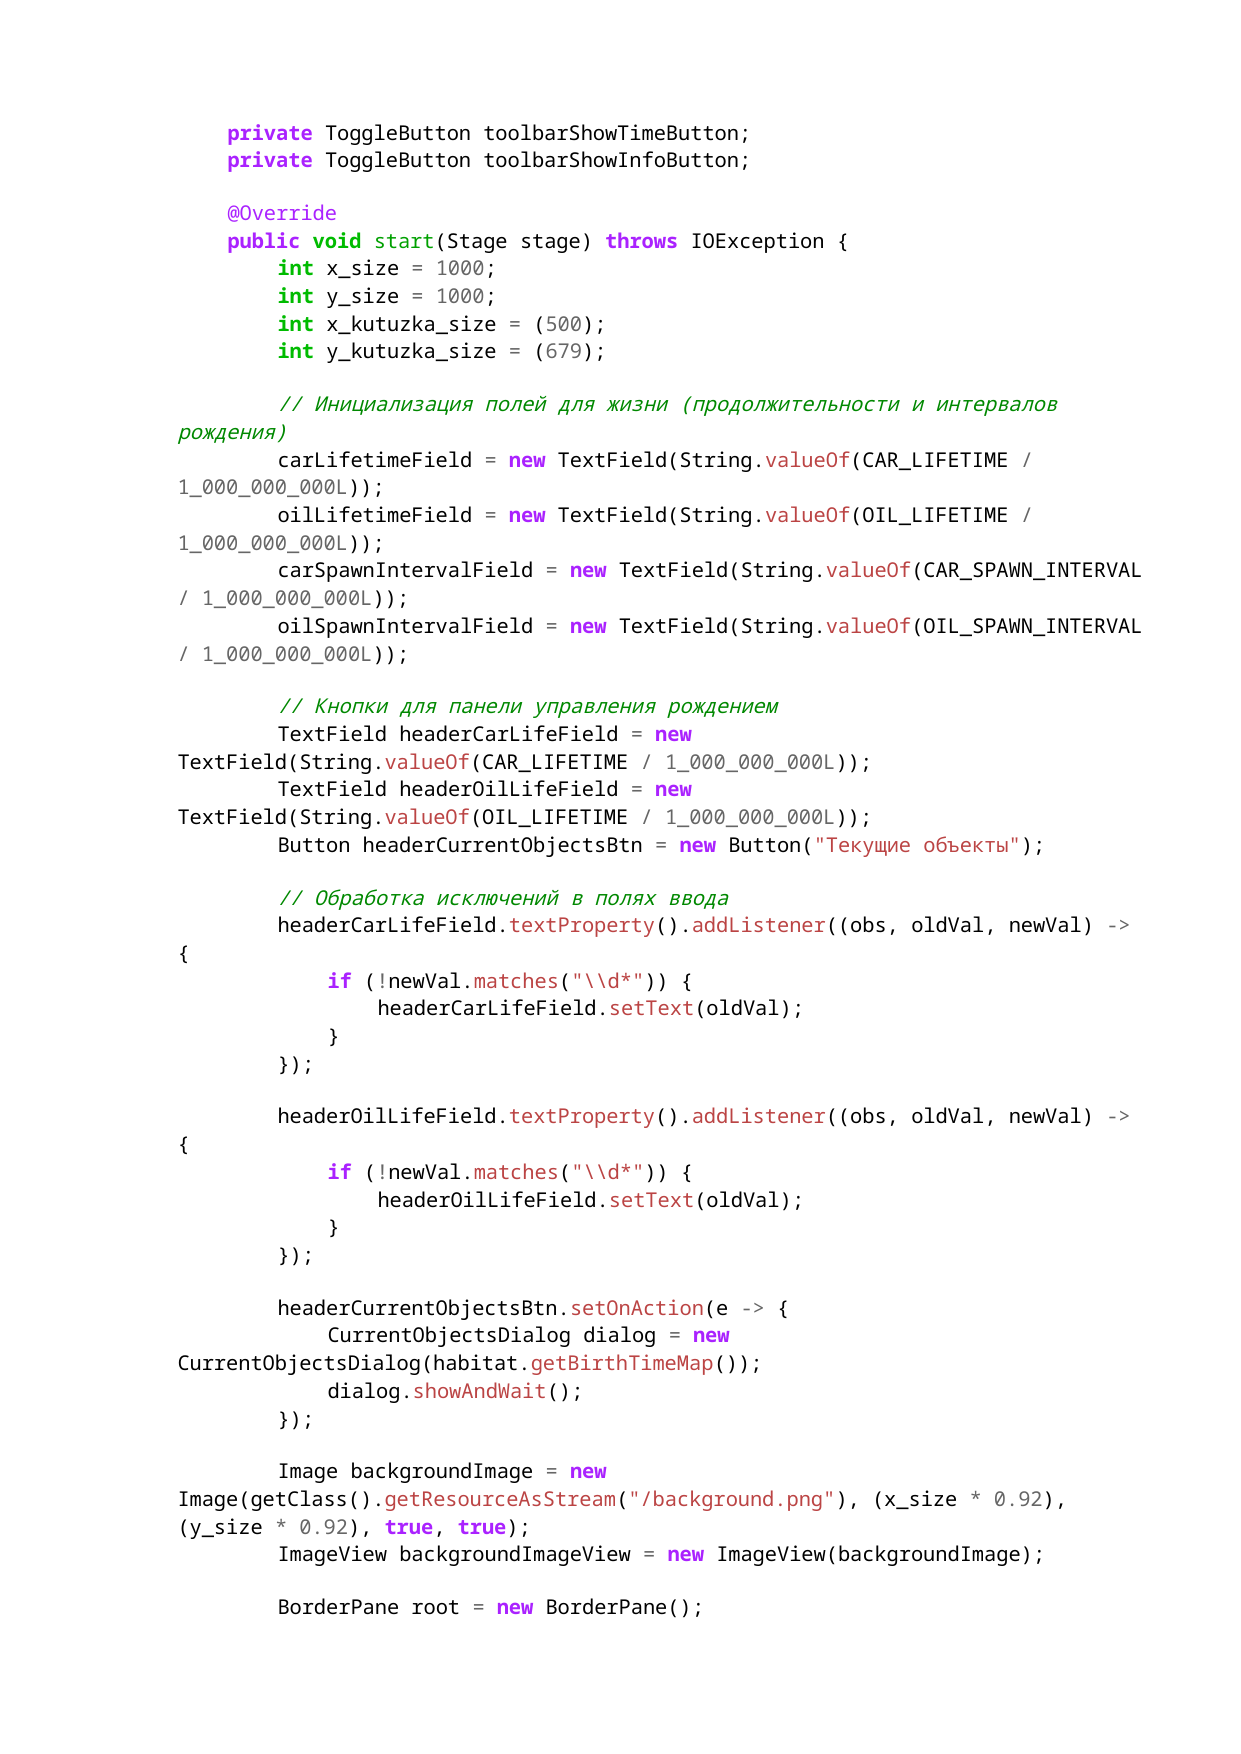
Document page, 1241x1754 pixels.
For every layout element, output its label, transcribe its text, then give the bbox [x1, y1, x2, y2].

text BorderPane root = new BorderPane(); [177, 1593, 1152, 1620]
text headerCurrentObjectsBtn.setOnAction(e -> { [177, 1293, 1152, 1321]
text TextField headerOilLifeField = new TextField(String.valueOf(OIL_LIFETIME / 1_000_000_000L)); [177, 775, 1152, 830]
text } [177, 1022, 1152, 1049]
text // Кнопки для панели управления рождением [177, 692, 1152, 719]
text // Инициализация полей для жизни (продолжительности и интервалов рождения) [177, 390, 1152, 445]
text oilSpawnIntervalField = new TextField(String.valueOf(OIL_SPAWN_INTERVAL / 1_000_000_000L)); [177, 611, 1152, 667]
text headerCarLifeField.setText(oldVal); [177, 994, 1152, 1022]
text int y_size = 1000; [177, 282, 1152, 309]
text TextField headerCarLifeField = new TextField(String.valueOf(CAR_LIFETIME / 1_000_000_000L)); [177, 719, 1152, 775]
text int y_kutuzka_size = (679); [177, 337, 1152, 365]
text int x_kutuzka_size = (500); [177, 309, 1152, 337]
text private ToggleButton toolbarShowInfoButton; [177, 146, 1152, 173]
text }); [177, 1241, 1152, 1268]
text int x_size = 1000; [177, 254, 1152, 282]
text // Обработка исключений в полях ввода [177, 883, 1152, 911]
text @Override [177, 198, 1152, 226]
text private ToggleButton toolbarShowTimeButton; [177, 118, 1152, 146]
text } [177, 1213, 1152, 1241]
text }); [177, 1049, 1152, 1077]
text public void start(Stage stage) throws IOException { [177, 226, 1152, 254]
text carSpawnIntervalField = new TextField(String.valueOf(CAR_SPAWN_INTERVAL / 1_000_000_000L)); [177, 556, 1152, 611]
text headerOilLifeField.textProperty().addListener((obs, oldVal, newVal) -> { [177, 1102, 1152, 1157]
text dialog.showAndWait(); [177, 1376, 1152, 1404]
text ImageView backgroundImageView = new ImageView(backgroundImage); [177, 1540, 1152, 1568]
text headerOilLifeField.setText(oldVal); [177, 1185, 1152, 1213]
text if (!newVal.matches("\\d*")) { [177, 1157, 1152, 1185]
text headerCarLifeField.textProperty().addListener((obs, oldVal, newVal) -> { [177, 911, 1152, 966]
text CurrentObjectsDialog dialog = new CurrentObjectsDialog(habitat.getBirthTimeMap()); [177, 1321, 1152, 1376]
text }); [177, 1404, 1152, 1432]
text if (!newVal.matches("\\d*")) { [177, 966, 1152, 994]
text carLifetimeField = new TextField(String.valueOf(CAR_LIFETIME / 1_000_000_000L)); [177, 445, 1152, 501]
text Image backgroundImage = new Image(getClass().getResourceAsStream("/background.png"), (x_size * 0.92), (y_size * 0.92), true, true); [177, 1457, 1152, 1540]
text Button headerCurrentObjectsBtn = new Button("Текущие объекты"); [177, 830, 1152, 858]
text oilLifetimeField = new TextField(String.valueOf(OIL_LIFETIME / 1_000_000_000L)); [177, 501, 1152, 556]
